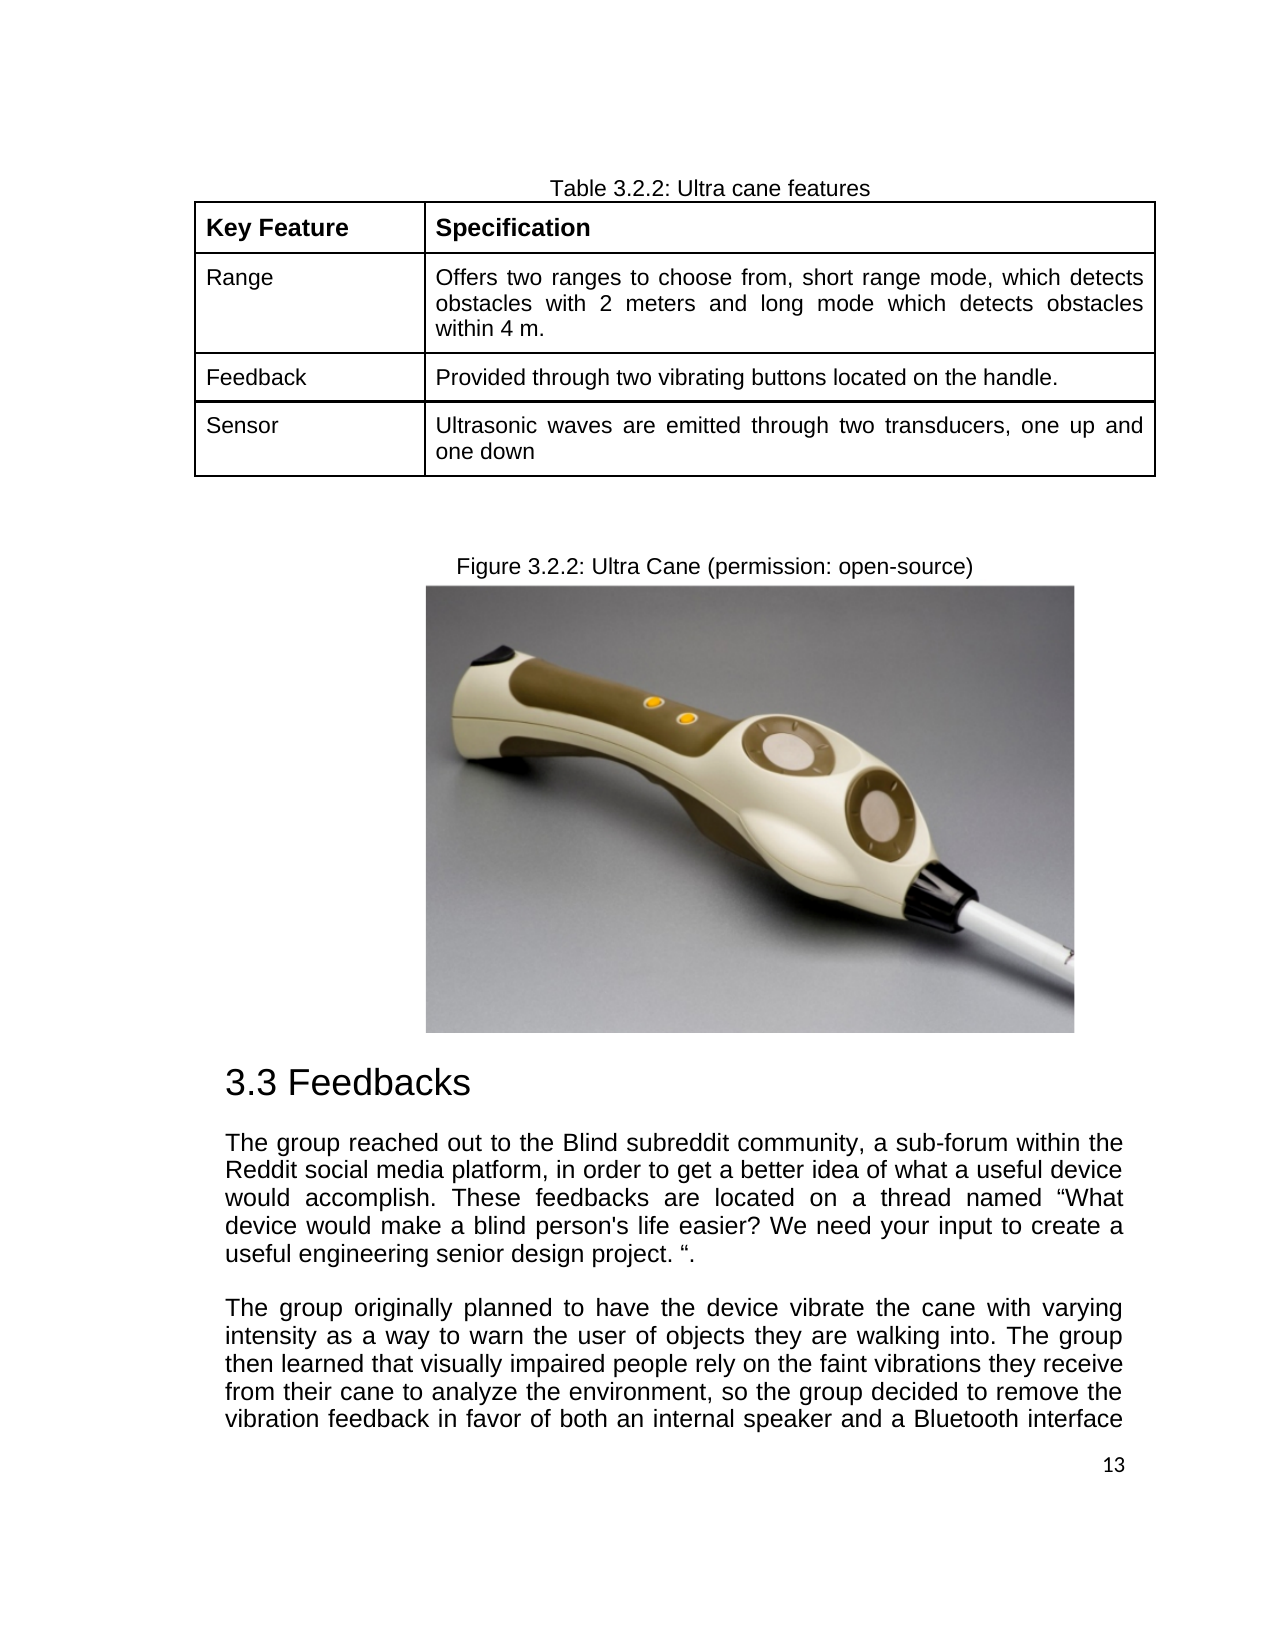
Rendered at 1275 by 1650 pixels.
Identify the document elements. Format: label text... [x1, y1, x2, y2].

table_cell Provided through two vibrating buttons located on the handle. [426, 354, 1154, 400]
text Figure 3.2.2: Ultra Cane (permission: open-source) [450, 553, 1125, 579]
table_cell Offers two ranges to choose from, short range mode, which detects obstacles with 2 meters and long mode which detects obstacles within 4 m. [426, 254, 1154, 352]
text The group originally planned to have the device vibrate the cane with varying intensity as a way to warn the user of objects they are walking into. The group then learned that visually impaired people rely on the faint vibrations they receive from their cane to analyze the environment, so the group decided to remove the vibration feedback in favor of both an internal speaker and a Bluetooth interface [225, 1294, 1125, 1433]
text 3.3 Feedbacks [225, 1061, 1125, 1103]
text Table 3.2.2: Ultra cane features [225, 176, 1125, 201]
table_cell Range [196, 254, 424, 352]
picture [425, 579, 1075, 1033]
table_header Specification [426, 203, 1154, 252]
table_cell Ultrasonic waves are emitted through two transducers, one up and one down [426, 403, 1154, 474]
table_cell Feedback [196, 354, 424, 400]
text The group reached out to the Blind subreddit community, a sub-forum within the Reddit social media platform, in order to get a better idea of what a useful device would accomplish. These feedbacks are located on a thread named “What device would make a blind person's life easier? We need your input to create a useful engineering senior design project. “. [225, 1128, 1125, 1268]
table_header Key Feature [196, 203, 424, 252]
table_cell Sensor [196, 403, 424, 474]
